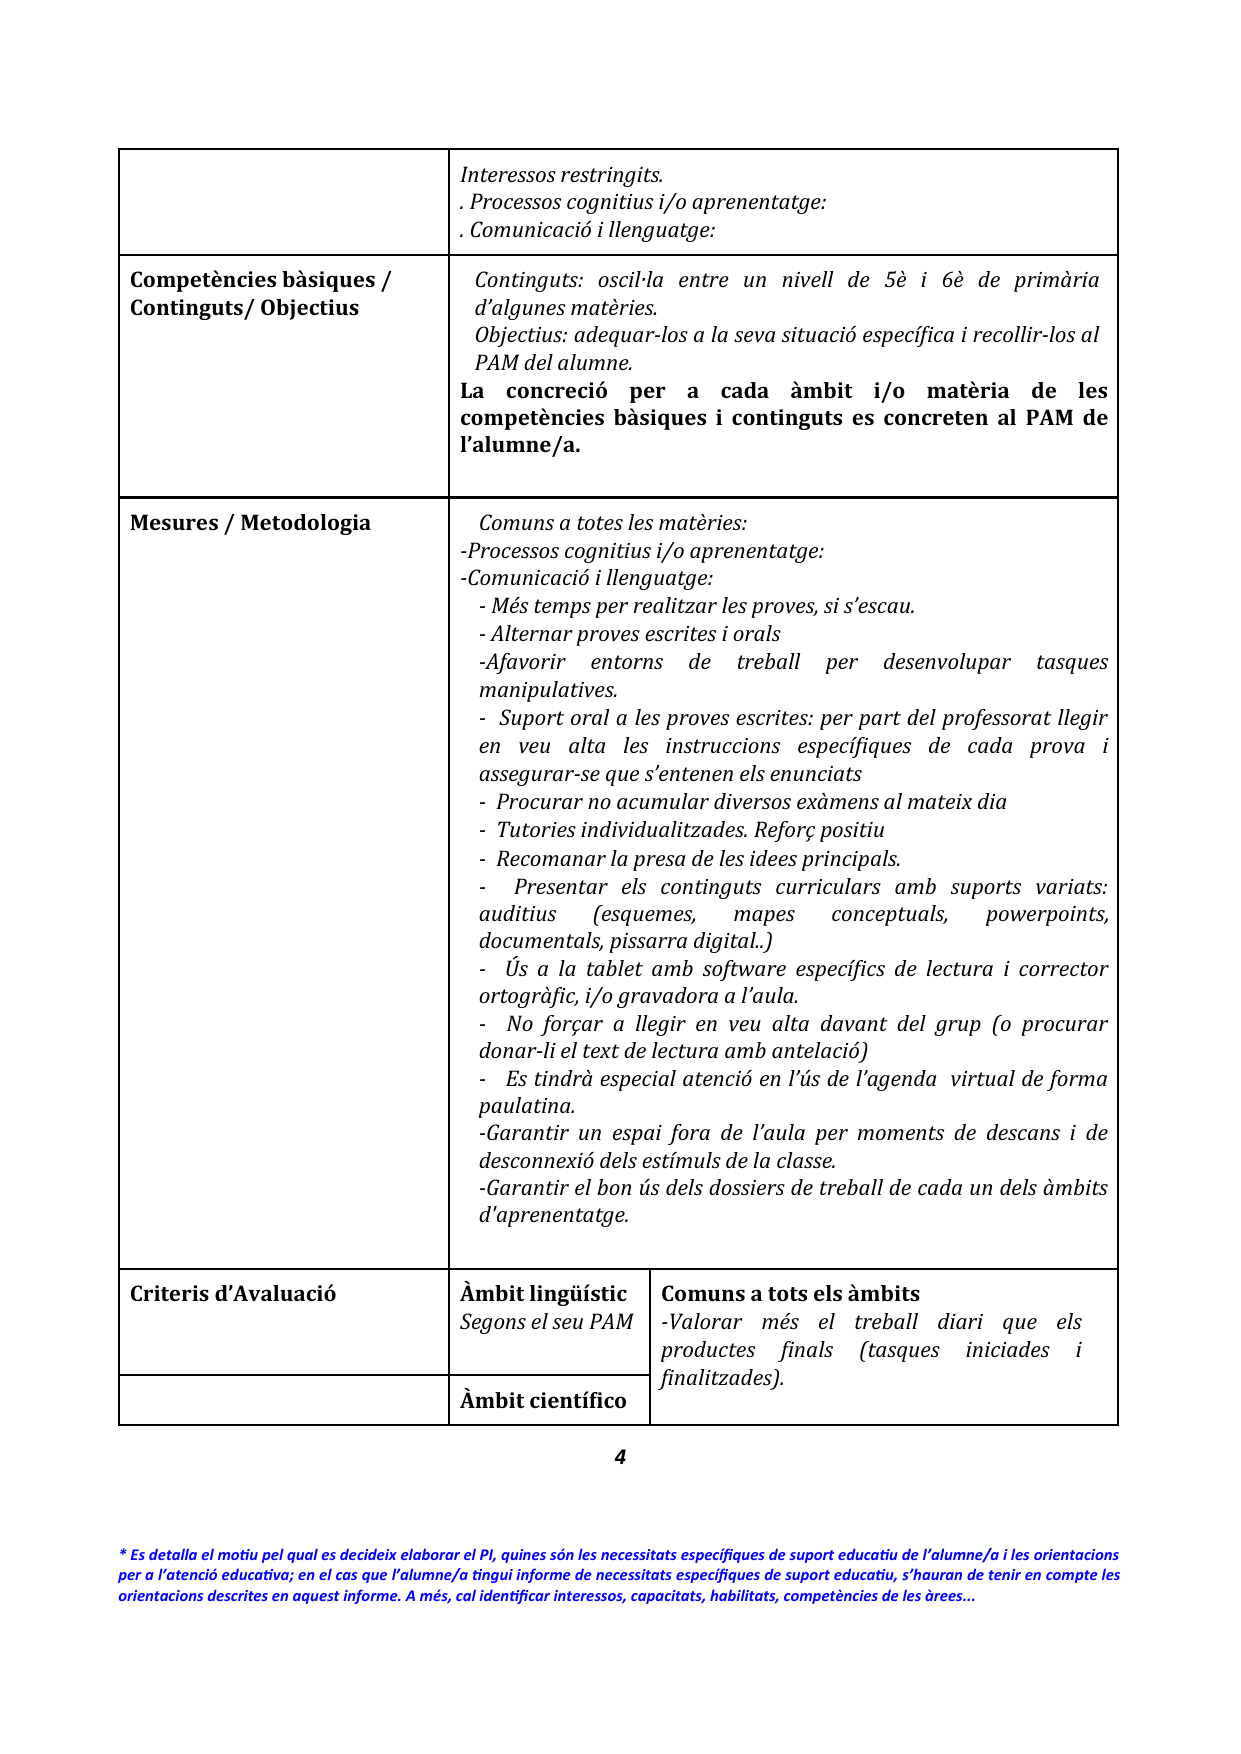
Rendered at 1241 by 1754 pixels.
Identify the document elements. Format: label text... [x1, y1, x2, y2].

table_cell Continguts: oscil·la entre un nivell de 5è i 6è de primària d’algunes matèries. Objectius: adequar-los a la seva situació específica i recollir-los al PAM del alumne. La concreció per a cada àmbit i/o matèria de les competències bàsiques i continguts es concreten al PAM de l’alumne/a. [450, 256, 1117, 496]
table_cell [120, 150, 448, 253]
table_cell Àmbit lingüístic Segons el seu PAM [450, 1270, 649, 1374]
table_cell Interessos restringits. . Processos cognitius i/o aprenentatge: . Comunicació i llenguatge: [450, 150, 1117, 253]
table_cell Criteris d’Avaluació [120, 1270, 448, 1374]
table_cell Mesures / Metodologia [120, 499, 448, 1267]
table_cell Comuns a tots els àmbits -Valorar més el treball diari que els productes finals (tasques iniciades i finalitzades). -Valorar l’evolució de la competència personal i social en el desenvolupament de les tasques. -Avaluar els progressos sobre una mateixa tasca o objectiu d'aprenentatge. -Reduir el número d’indicadors del PAM, graduant la intensitat i la complexitat de l’aprenentatge. [651, 1270, 1117, 1424]
table_cell [120, 1376, 448, 1424]
table_cell Competències bàsiques / Continguts/ Objectius [120, 256, 448, 496]
table_cell Comuns a totes les matèries: -Processos cognitius i/o aprenentatge: -Comunicació i llenguatge: - Més temps per realitzar les proves, si s’escau. - Alternar proves escrites i orals -Afavorir entorns de treball per desenvolupar tasques manipulatives. - Suport oral a les proves escrites: per part del professorat llegir en veu alta les instruccions específiques de cada prova i assegurar-se que s’entenen els enunciats - Procurar no acumular diversos exàmens al mateix dia - Tutories individualitzades. Reforç positiu - Recomanar la presa de les idees principals. - Presentar els continguts curriculars amb suports variats: auditius (esquemes, mapes conceptuals, powerpoints, documentals, pissarra digital..) - Ús a la tablet amb software específics de lectura i corrector ortogràfic, i/o gravadora a l’aula. - No forçar a llegir en veu alta davant del grup (o procurar donar-li el text de lectura amb antelació) - Es tindrà especial atenció en l’ús de l’agenda virtual de forma paulatina. -Garantir un espai fora de l’aula per moments de descans i de desconnexió dels estímuls de la classe. -Garantir el bon ús dels dossiers de treball de cada un dels àmbits d'aprenentatge. [450, 499, 1117, 1267]
table_cell Àmbit científico [450, 1376, 649, 1424]
